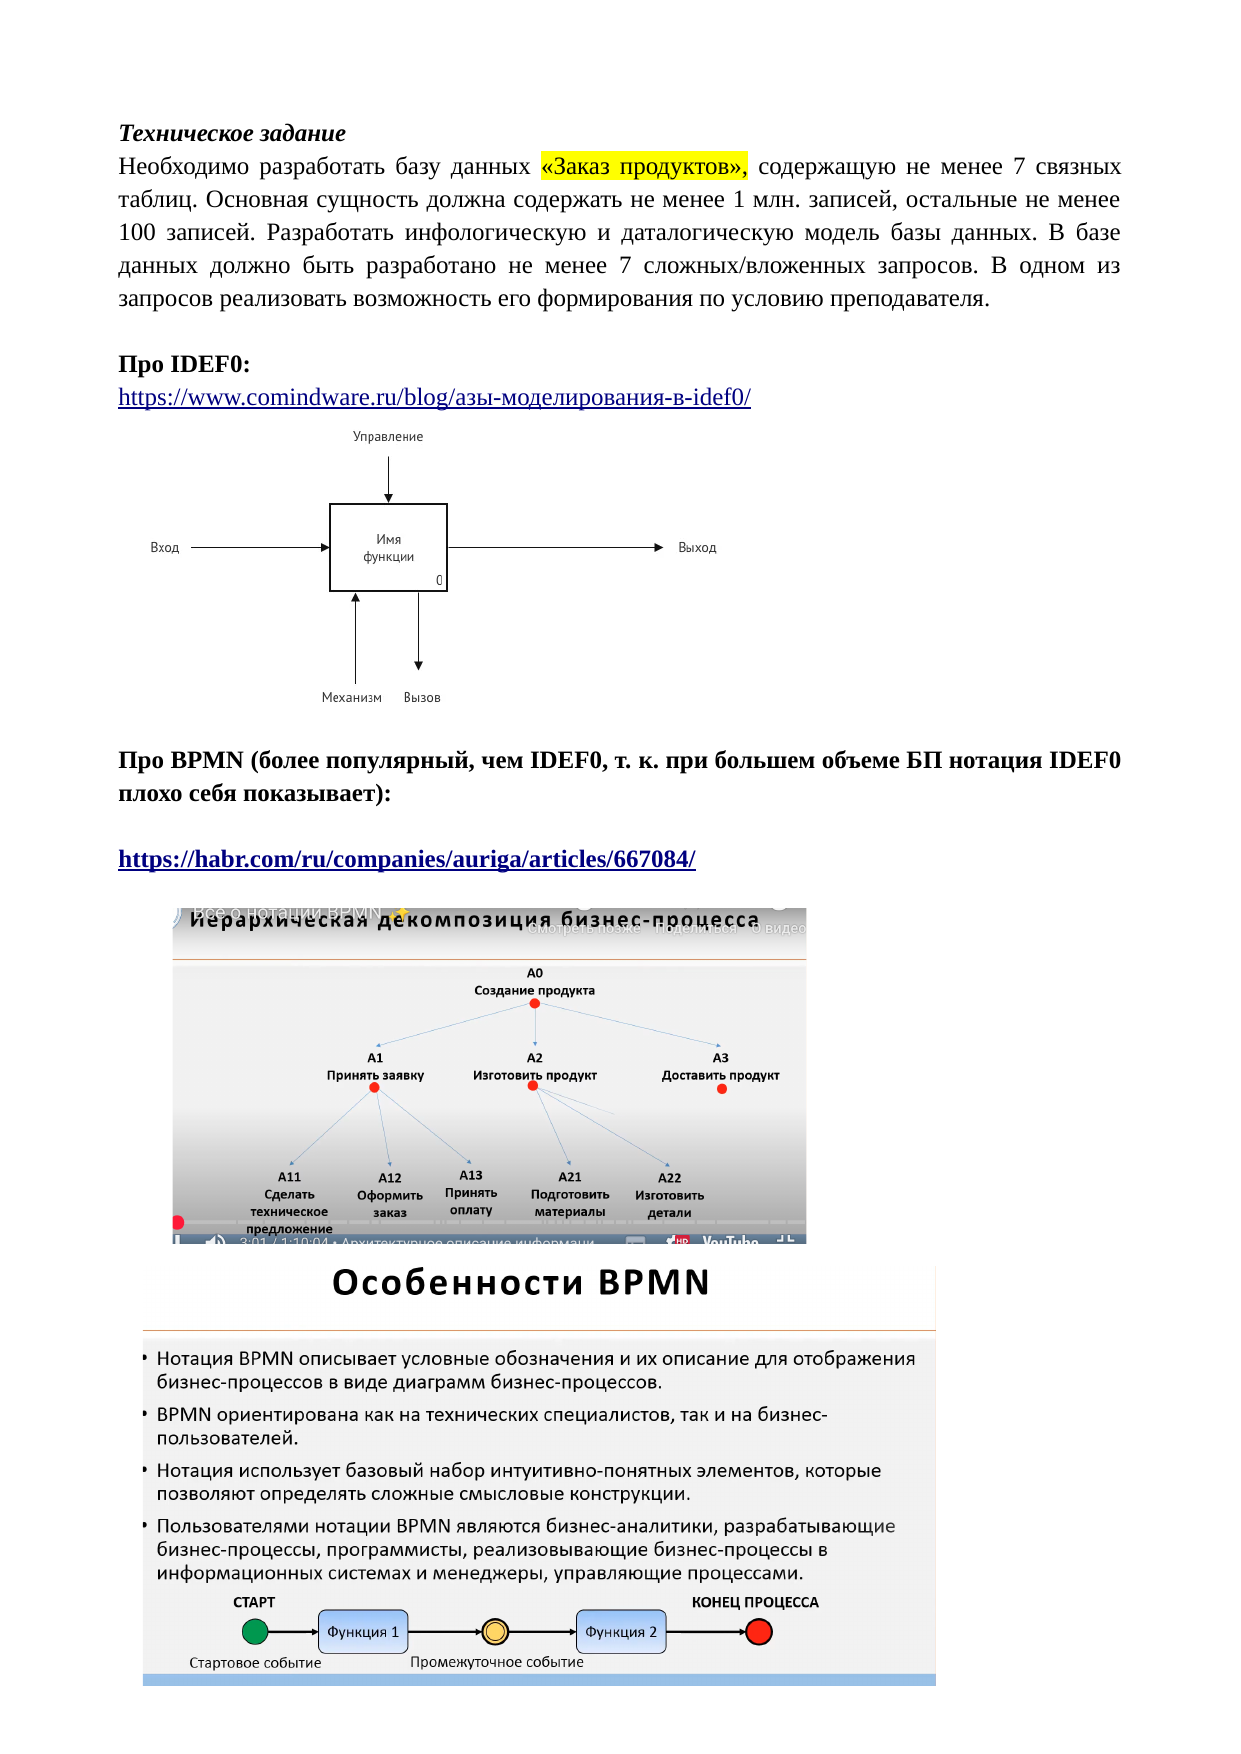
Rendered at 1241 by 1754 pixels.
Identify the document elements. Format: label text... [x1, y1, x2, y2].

text Про IDEF0: [118, 349, 1122, 378]
picture [142, 1266, 936, 1686]
text Техническое задание [118, 118, 1122, 147]
text https://habr.com/ru/companies/auriga/articles/667084/ [118, 844, 1122, 873]
picture [127, 418, 757, 722]
text Необходимо разработать базу данных «Заказ продуктов», содержащую не менее 7 связных таблиц. Основная сущность должна содержать не менее 1 млн. записей, остальные не менее 100 записей. Разработать инфологическую и даталогическую модель базы данных. В базе данных должно быть разработано не менее 7 сложных/вложенных запросов. В одном из запросов реализовать возможность его формирования по условию преподавателя. [118, 151, 1122, 312]
text https://www.comindware.ru/blog/азы-моделирования-в-idef0/ [118, 382, 1122, 411]
text Про BPMN (более популярный, чем IDEF0, т. к. при большем объеме БП нотация IDEF0 плохо себя показывает): [118, 746, 1122, 807]
picture [172, 908, 807, 1244]
